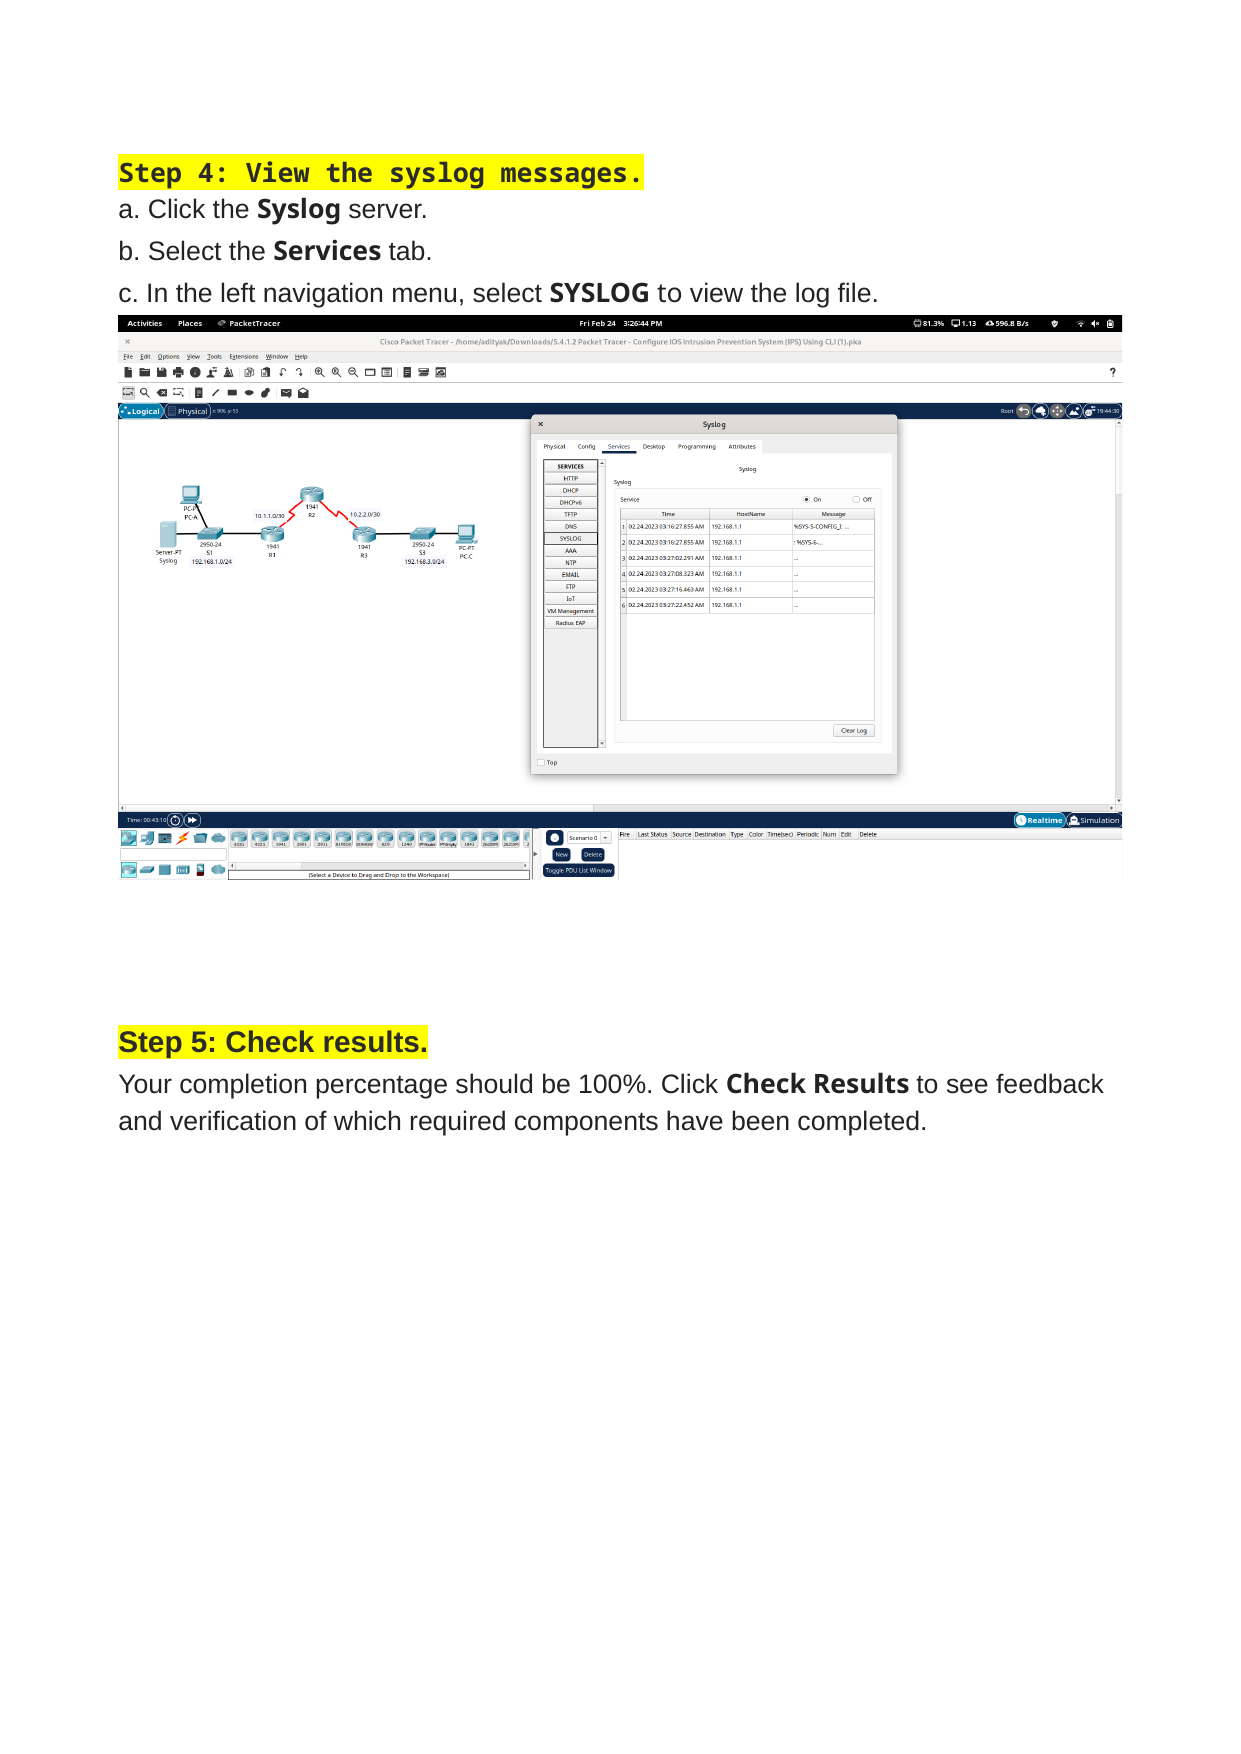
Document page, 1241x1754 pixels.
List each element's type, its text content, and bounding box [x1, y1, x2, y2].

text a. Click the Syslog server. [118, 190, 1122, 227]
subtitle Step 4: View the syslog messages. [118, 154, 1122, 190]
text c. In the left navigation menu, select SYSLOG to view the log file. [118, 273, 1122, 310]
subtitle Step 5: Check results. [118, 1025, 1122, 1059]
text b. Select the Services tab. [118, 232, 1122, 268]
picture [118, 315, 1123, 880]
text Your completion percentage should be 100%. Click Check Results to see feedback and verification of which required components have been completed. [118, 1065, 1122, 1136]
